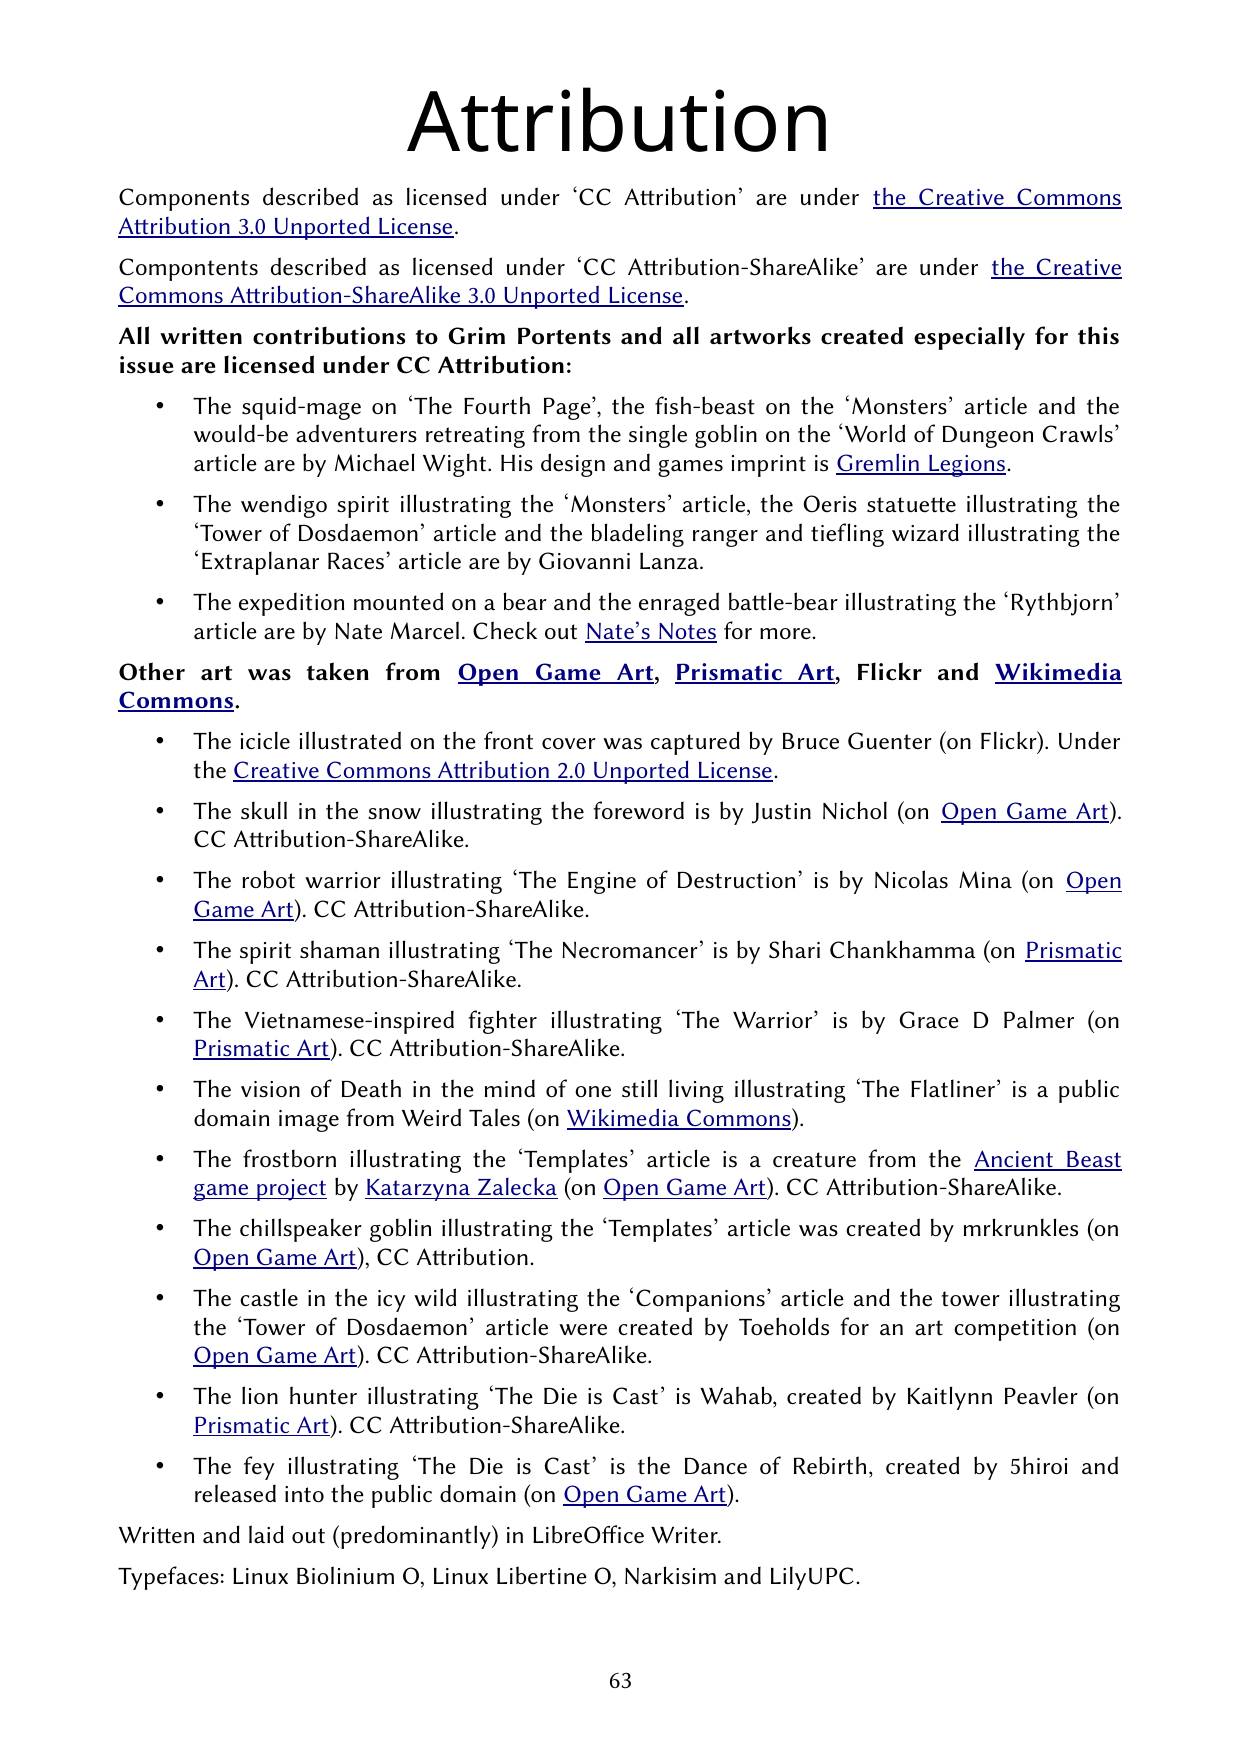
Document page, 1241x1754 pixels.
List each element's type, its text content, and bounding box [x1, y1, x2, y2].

list The skull in the snow illustrating the foreword is by Justin Nichol (on Open Game Art). CC Attribution-ShareAlike. [156, 797, 1122, 854]
subtitle Attribution [118, 63, 1122, 176]
list The icicle illustrated on the front cover was captured by Bruce Guenter (on Flickr). Under the Creative Commons Attribution 2.0 Unported License. [156, 727, 1122, 784]
text Other art was taken from Open Game Art, Prismatic Art, Flickr and Wikimedia Commons. [118, 658, 1122, 715]
text Compontents described as licensed under ‘CC Attribution-ShareAlike’ are under the Creative Commons Attribution-ShareAlike 3.0 Unported License. [118, 253, 1122, 310]
list The fey illustrating ‘The Die is Cast’ is the Dance of Rebirth, created by 5hiroi and released into the public domain (on Open Game Art). [156, 1452, 1122, 1509]
text Written and laid out (predominantly) in LibreOffice Writer. [118, 1521, 1122, 1550]
list The robot warrior illustrating ‘The Engine of Destruction’ is by Nicolas Mina (on Open Game Art). CC Attribution-ShareAlike. [156, 867, 1122, 924]
list The wendigo spirit illustrating the ‘Monsters’ article, the Oeris statuette illustrating the ‘Tower of Dosdaemon’ article and the bladeling ranger and tiefling wizard illustrating the ‘Extraplanar Races’ article are by Giovanni Lanza. [156, 490, 1122, 576]
list The squid-mage on ‘The Fourth Page’, the fish-beast on the ‘Monsters’ article and the would-be adventurers retreating from the single goblin on the ‘World of Dungeon Crawls’ article are by Michael Wight. His design and games imprint is Gremlin Legions. [156, 392, 1122, 478]
text Typefaces: Linux Biolinium O, Linux Libertine O, Narkisim and LilyUPC. [118, 1562, 1122, 1591]
list The chillspeaker goblin illustrating the ‘Templates’ article was created by mrkrunkles (on Open Game Art), CC Attribution. [156, 1214, 1122, 1272]
list The vision of Death in the mind of one still living illustrating ‘The Flatliner’ is a public domain image from Weird Tales (on Wikimedia Commons). [156, 1075, 1122, 1132]
text All written contributions to Grim Portents and all artworks created especially for this issue are licensed under CC Attribution: [118, 322, 1122, 379]
list The spirit shaman illustrating ‘The Necromancer’ is by Shari Chankhamma (on Prismatic Art). CC Attribution-ShareAlike. [156, 936, 1122, 993]
list The expedition mounted on a bear and the enraged battle-bear illustrating the ‘Rythbjorn’ article are by Nate Marcel. Check out Nate’s Notes for more. [156, 588, 1122, 645]
list The castle in the icy wild illustrating the ‘Companions’ article and the tower illustrating the ‘Tower of Dosdaemon’ article were created by Toeholds for an art competition (on Open Game Art). CC Attribution-ShareAlike. [156, 1284, 1122, 1370]
list The Vietnamese-inspired fighter illustrating ‘The Warrior’ is by Grace D Palmer (on Prismatic Art). CC Attribution-ShareAlike. [156, 1006, 1122, 1063]
list The frostborn illustrating the ‘Templates’ article is a creature from the Ancient Beast game project by Katarzyna Zalecka (on Open Game Art). CC Attribution-ShareAlike. [156, 1145, 1122, 1202]
text Components described as licensed under ‘CC Attribution’ are under the Creative Commons Attribution 3.0 Unported License. [118, 183, 1122, 240]
list The lion hunter illustrating ‘The Die is Cast’ is Wahab, created by Kaitlynn Peavler (on Prismatic Art). CC Attribution-ShareAlike. [156, 1382, 1122, 1439]
